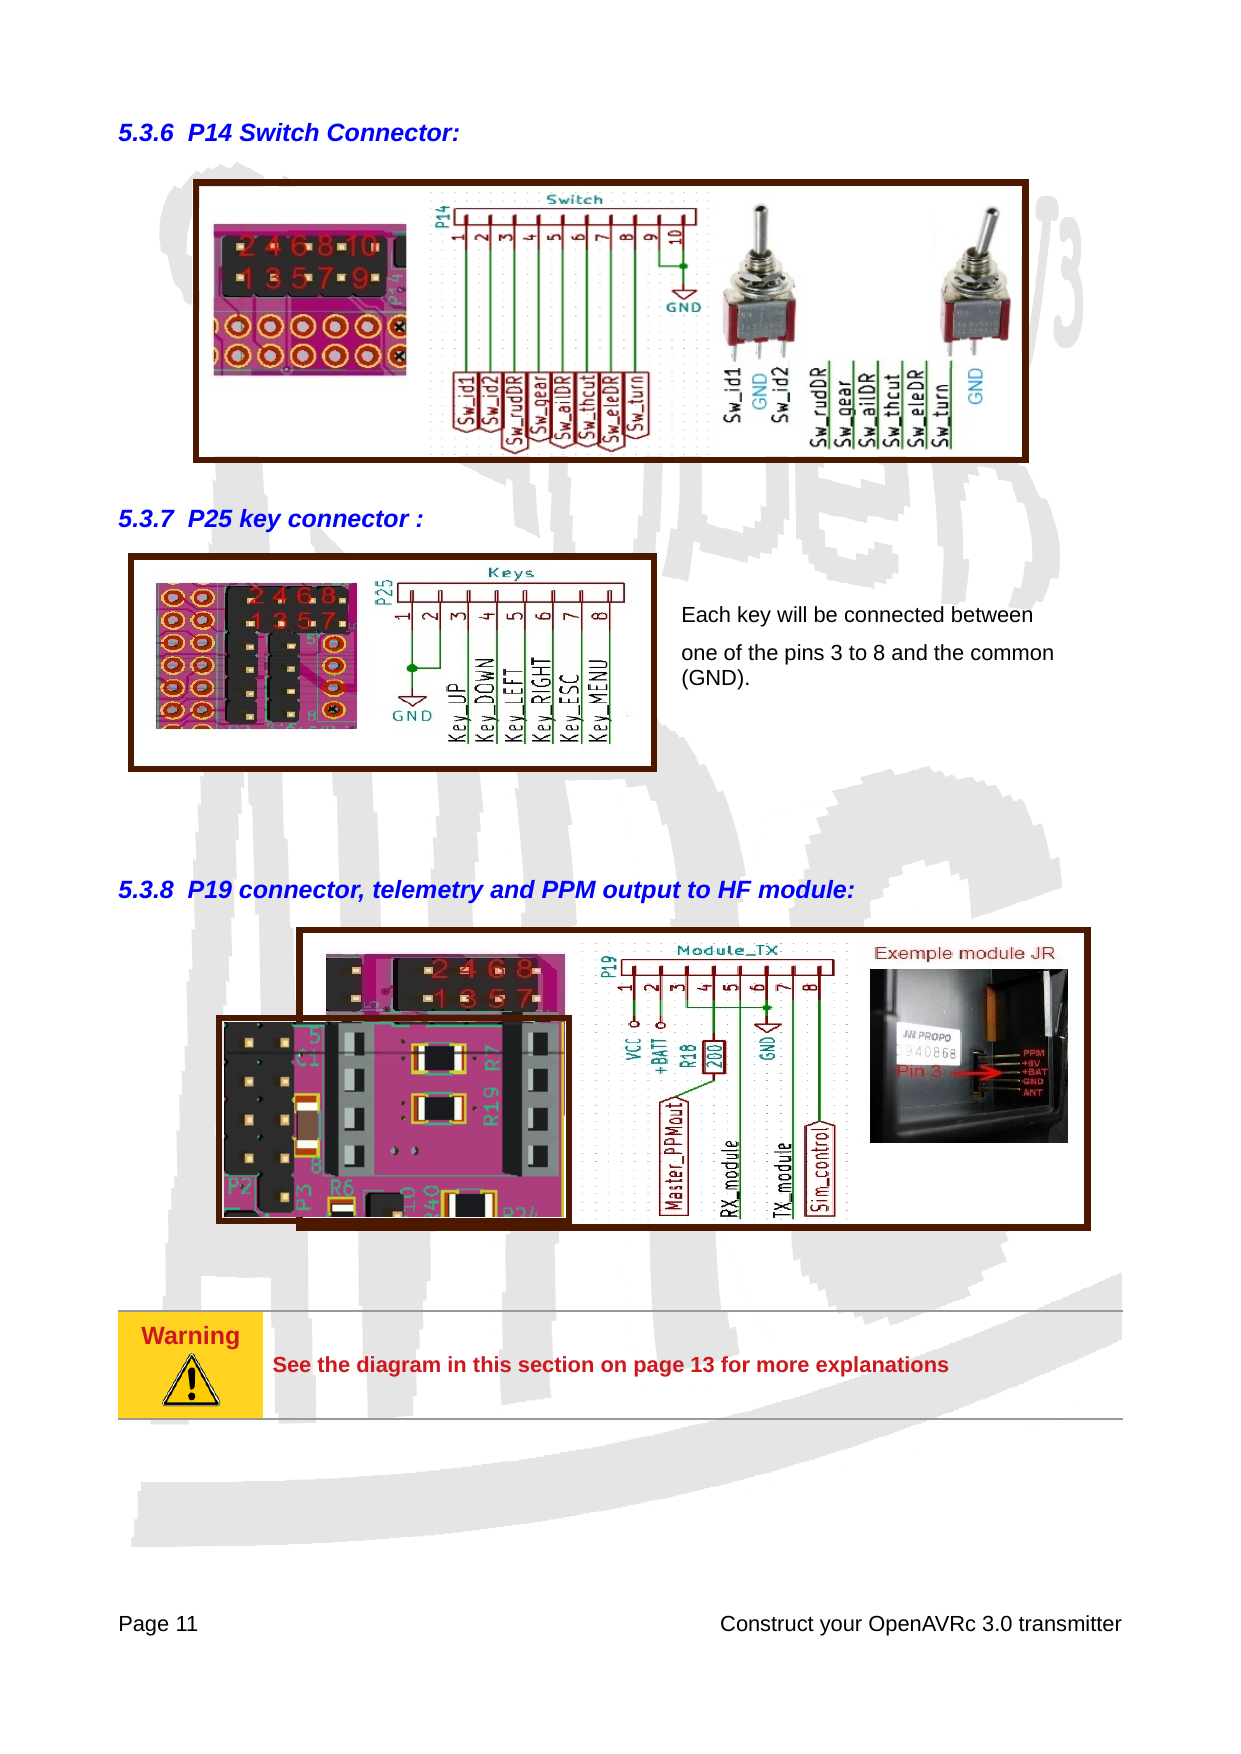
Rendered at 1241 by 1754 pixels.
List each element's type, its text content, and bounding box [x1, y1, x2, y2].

picture [303, 933, 1084, 1224]
text one of the pins 3 to 8 and the common (GND). [657, 640, 1122, 690]
picture [158, 1349, 224, 1410]
picture [202, 188, 1019, 455]
subtitle 5.3.6 P14 Switch Connector: [118, 118, 1122, 147]
table_header Warning [118, 1312, 263, 1418]
subtitle 5.3.7 P25 key connector : [118, 504, 1122, 533]
picture [224, 1021, 565, 1218]
text Each key will be connected between [657, 602, 1122, 627]
subtitle 5.3.8 P19 connector, telemetry and PPM output to HF module: [118, 874, 1122, 903]
table_header See the diagram in this section on page 13 for more explanations [264, 1312, 1122, 1418]
